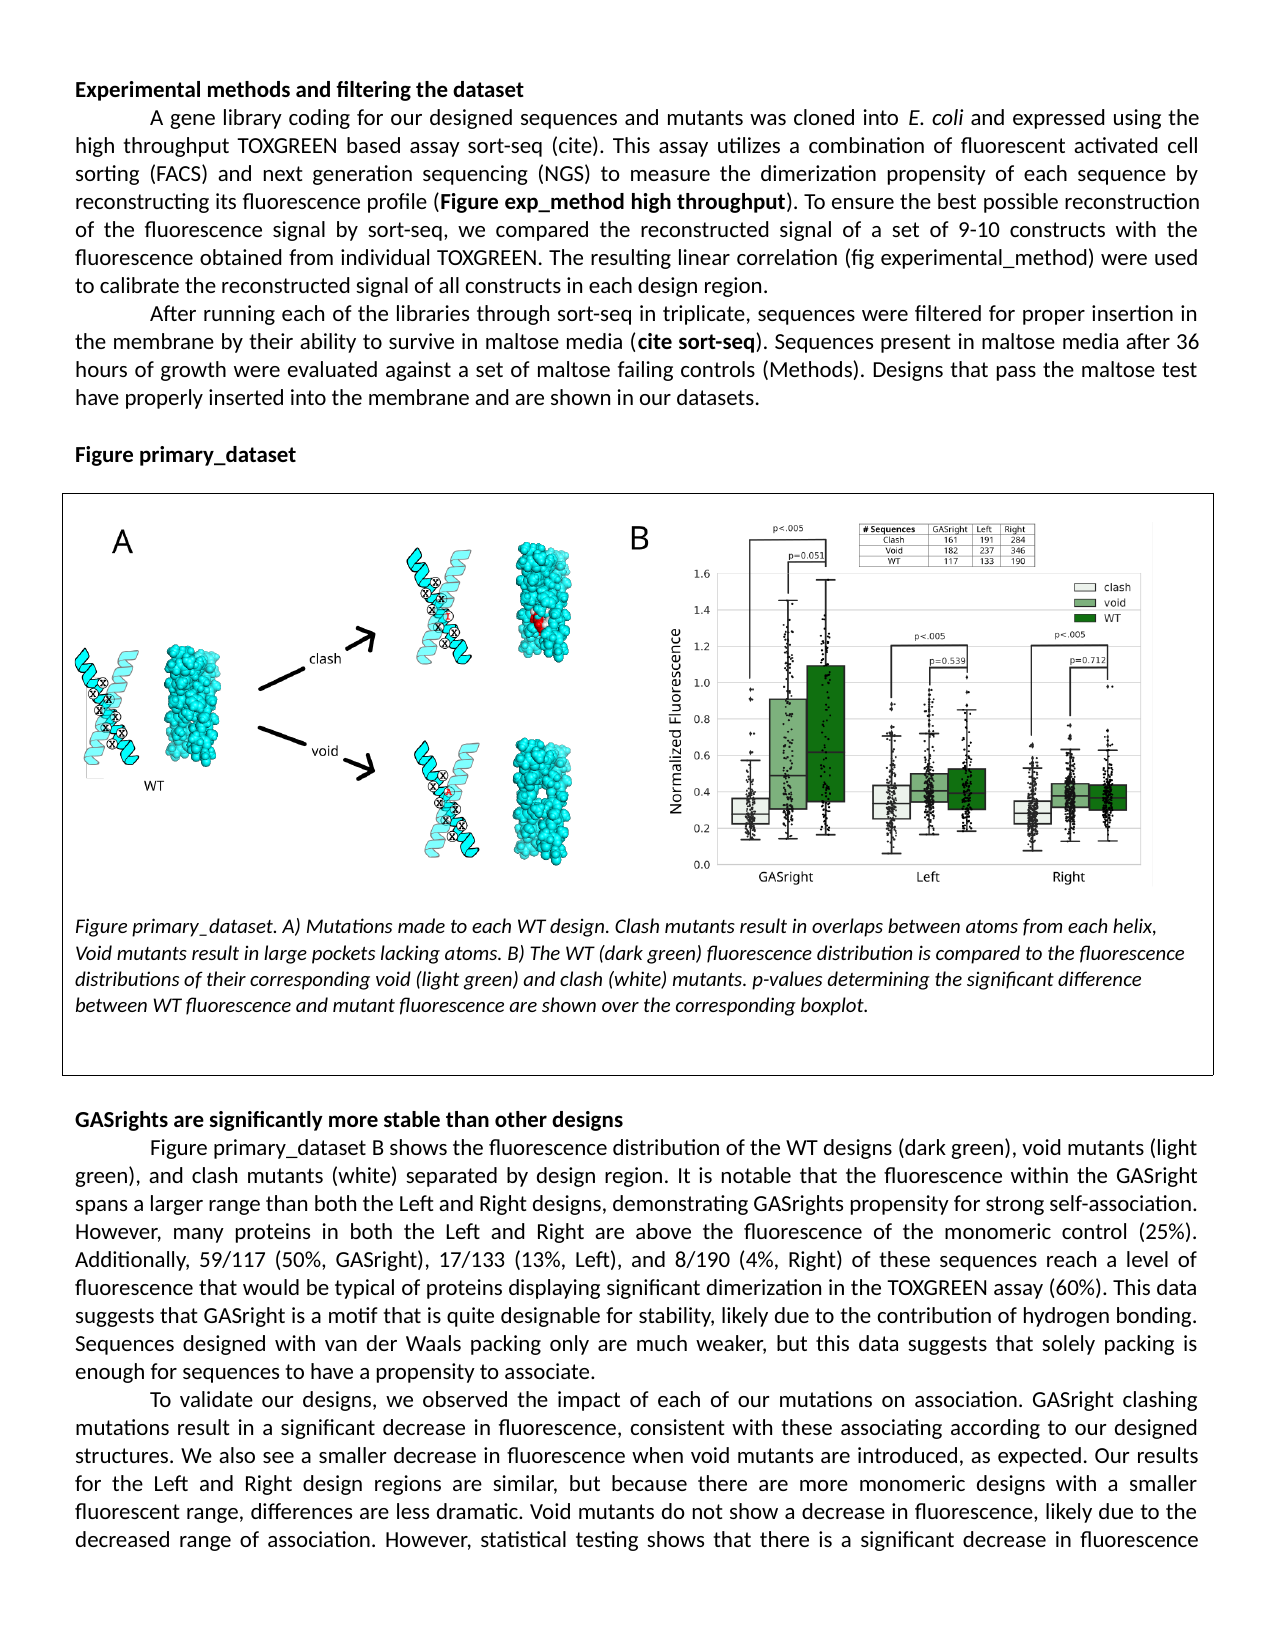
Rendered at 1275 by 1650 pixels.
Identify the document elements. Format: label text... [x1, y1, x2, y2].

text [63, 494, 1213, 1075]
text [75, 486, 1200, 493]
text Figure primary_dataset B shows the fluorescence distribution of the WT designs (dark green), void mutants (light green), and clash mutants (white) separated by design region. It is notable that the fluorescence within the GASright spans a larger range than both the Left and Right designs, demonstrating GASrights propensity for strong self-association. However, many proteins in both the Left and Right are above the fluorescence of the monomeric control (25%). Additionally, 59/117 (50%, GASright), 17/133 (13%, Left), and 8/190 (4%, Right) of these sequences reach a level of fluorescence that would be typical of proteins displaying significant dimerization in the TOXGREEN assay (60%). This data suggests that GASright is a motif that is quite designable for stability, likely due to the contribution of hydrogen bonding. Sequences designed with van der Waals packing only are much weaker, but this data suggests that solely packing is enough for sequences to have a propensity to associate. [75, 1133, 1200, 1385]
text Experimental methods and filtering the dataset [75, 75, 1200, 103]
picture [74, 522, 1200, 901]
text GASrights are significantly more stable than other designs [75, 1076, 1200, 1133]
text A gene library coding for our designed sequences and mutants was cloned into E. coli and expressed using the high throughput TOXGREEN based assay sort-seq (cite). This assay utilizes a combination of fluorescent activated cell sorting (FACS) and next generation sequencing (NGS) to measure the dimerization propensity of each sequence by reconstructing its fluorescence profile (Figure exp_method high throughput). To ensure the best possible reconstruction of the fluorescence signal by sort-seq, we compared the reconstructed signal of a set of 9-10 constructs with the fluorescence obtained from individual TOXGREEN. The resulting linear correlation (fig experimental_method) were used to calibrate the reconstructed signal of all constructs in each design region. [75, 103, 1200, 299]
text After running each of the libraries through sort-seq in triplicate, sequences were filtered for proper insertion in the membrane by their ability to survive in maltose media (cite sort-seq). Sequences present in maltose media after 36 hours of growth were evaluated against a set of maltose failing controls (Methods). Designs that pass the maltose test have properly inserted into the membrane and are shown in our datasets. [75, 299, 1200, 411]
text To validate our designs, we observed the impact of each of our mutations on association. GASright clashing mutations result in a significant decrease in fluorescence, consistent with these associating according to our designed structures. We also see a smaller decrease in fluorescence when void mutants are introduced, as expected. Our results for the Left and Right design regions are similar, but because there are more monomeric designs with a smaller fluorescent range, differences are less dramatic. Void mutants do not show a decrease in fluorescence, likely due to the decreased range of association. However, statistical testing shows that there is a significant decrease in fluorescence [75, 1385, 1200, 1553]
text Figure primary_dataset. A) Mutations made to each WT design. Clash mutants result in overlaps between atoms from each helix, Void mutants result in large pockets lacking atoms. B) The WT (dark green) fluorescence distribution is compared to the fluorescence distributions of their corresponding void (light green) and clash (white) mutants. p-values determining the significant difference between WT fluorescence and mutant fluorescence are shown over the corresponding boxplot. [75, 901, 1200, 1018]
text Figure primary_dataset [75, 440, 1200, 468]
